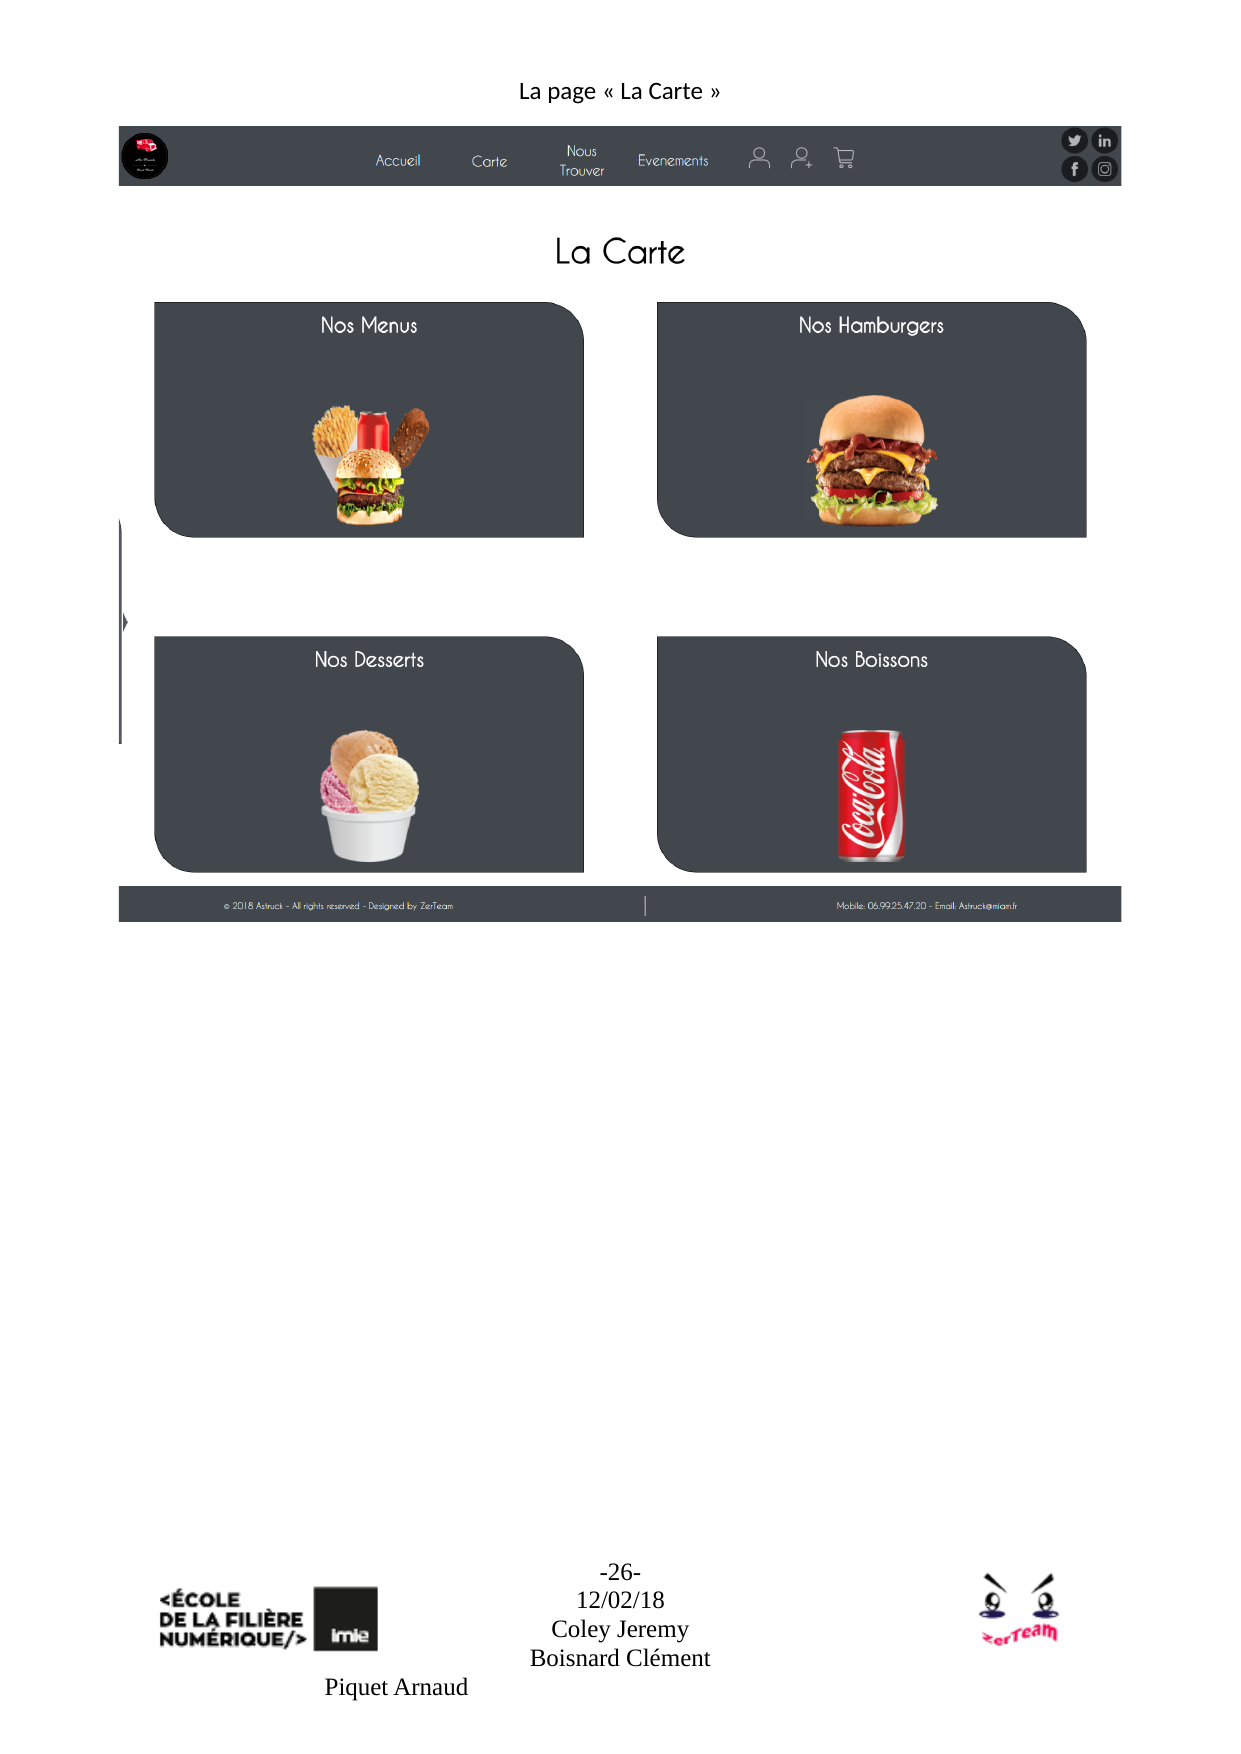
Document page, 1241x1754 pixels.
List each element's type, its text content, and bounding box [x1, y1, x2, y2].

text La page « La Carte » [118, 75, 1122, 106]
